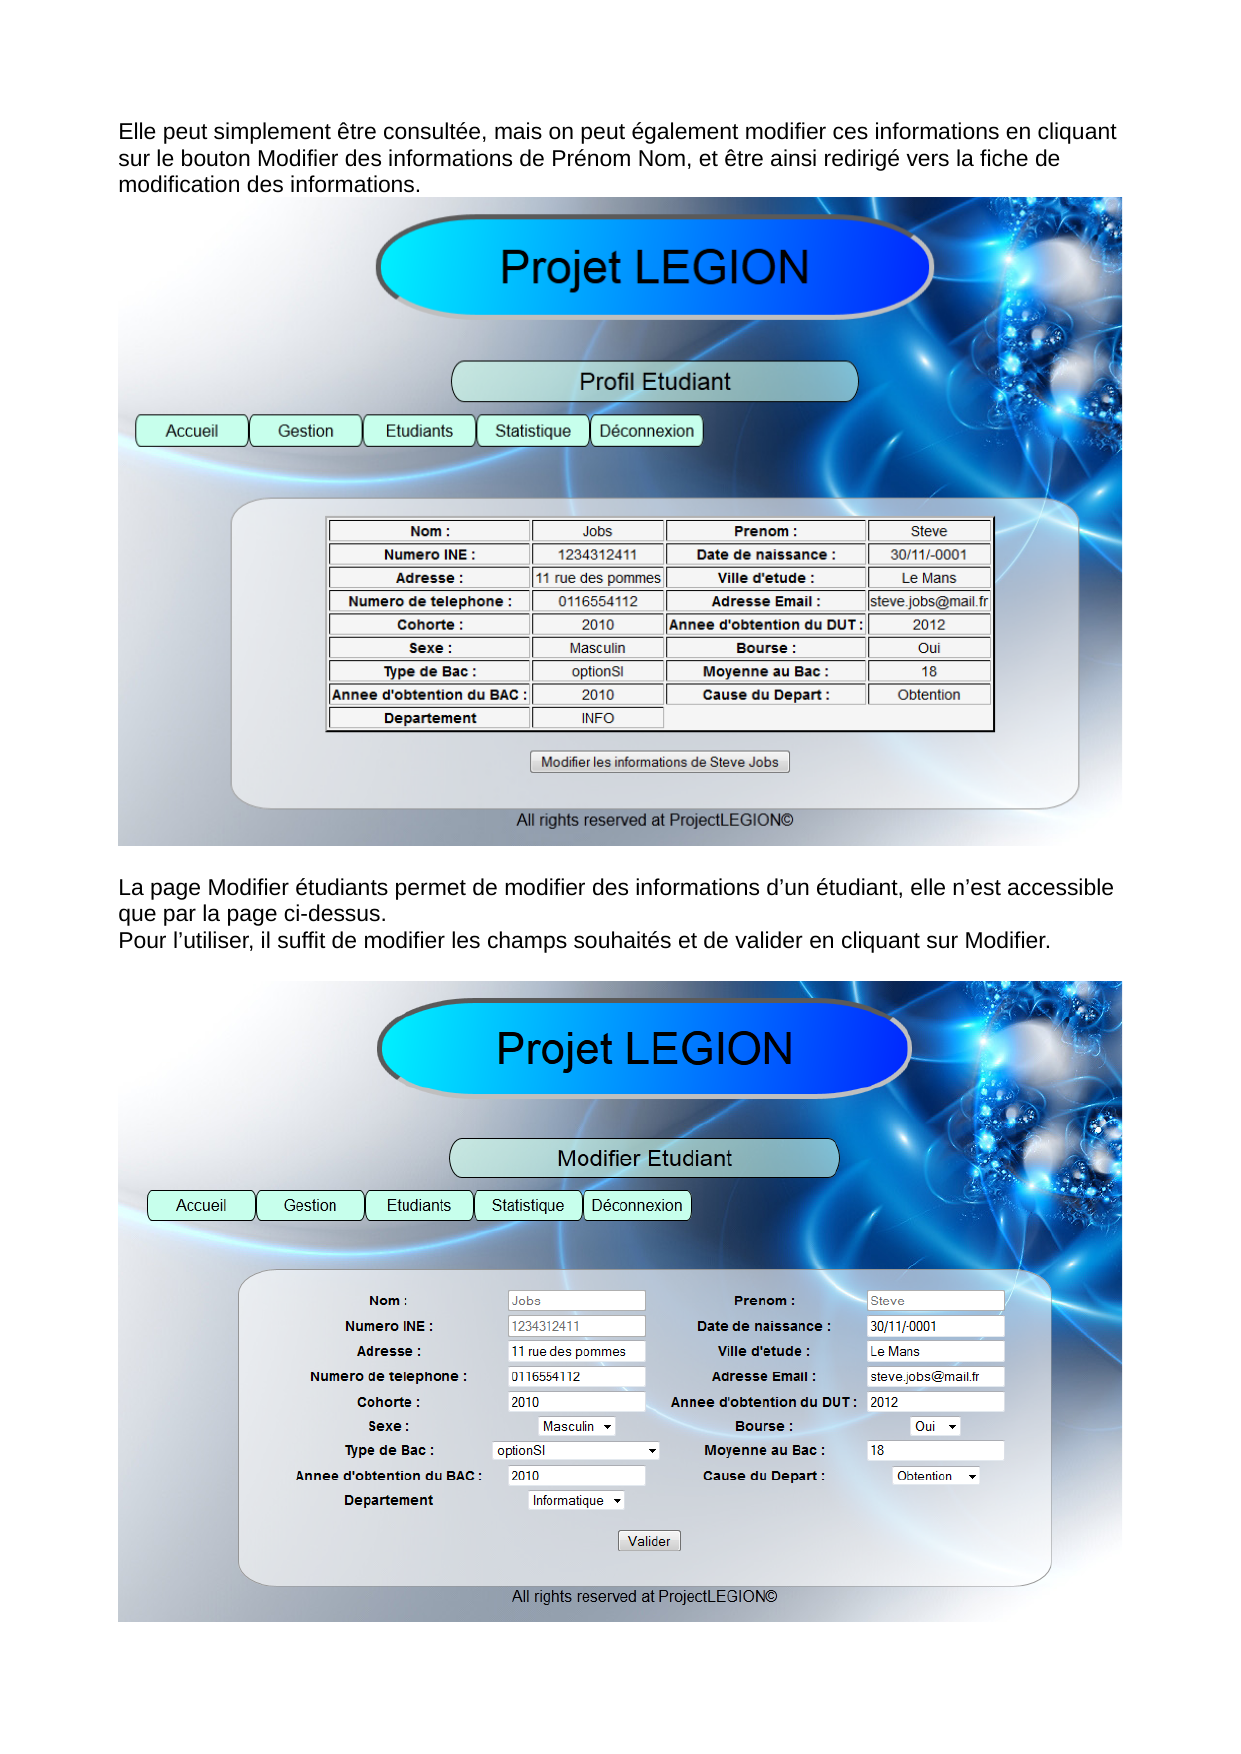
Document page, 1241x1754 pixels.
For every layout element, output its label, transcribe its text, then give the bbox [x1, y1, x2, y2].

picture [118, 197, 1123, 846]
text Elle peut simplement être consultée, mais on peut également modifier ces informations en cliquant sur le bouton Modifier des informations de Prénom Nom, et être ainsi redirigé vers la fiche de modification des informations. [118, 118, 1122, 197]
picture [118, 981, 1123, 1622]
text Pour l’utiliser, il suffit de modifier les champs souhaités et de valider en cliquant sur Modifier. [118, 927, 1122, 953]
text La page Modifier étudiants permet de modifier des informations d’un étudiant, elle n’est accessible que par la page ci-dessus. [118, 874, 1122, 927]
